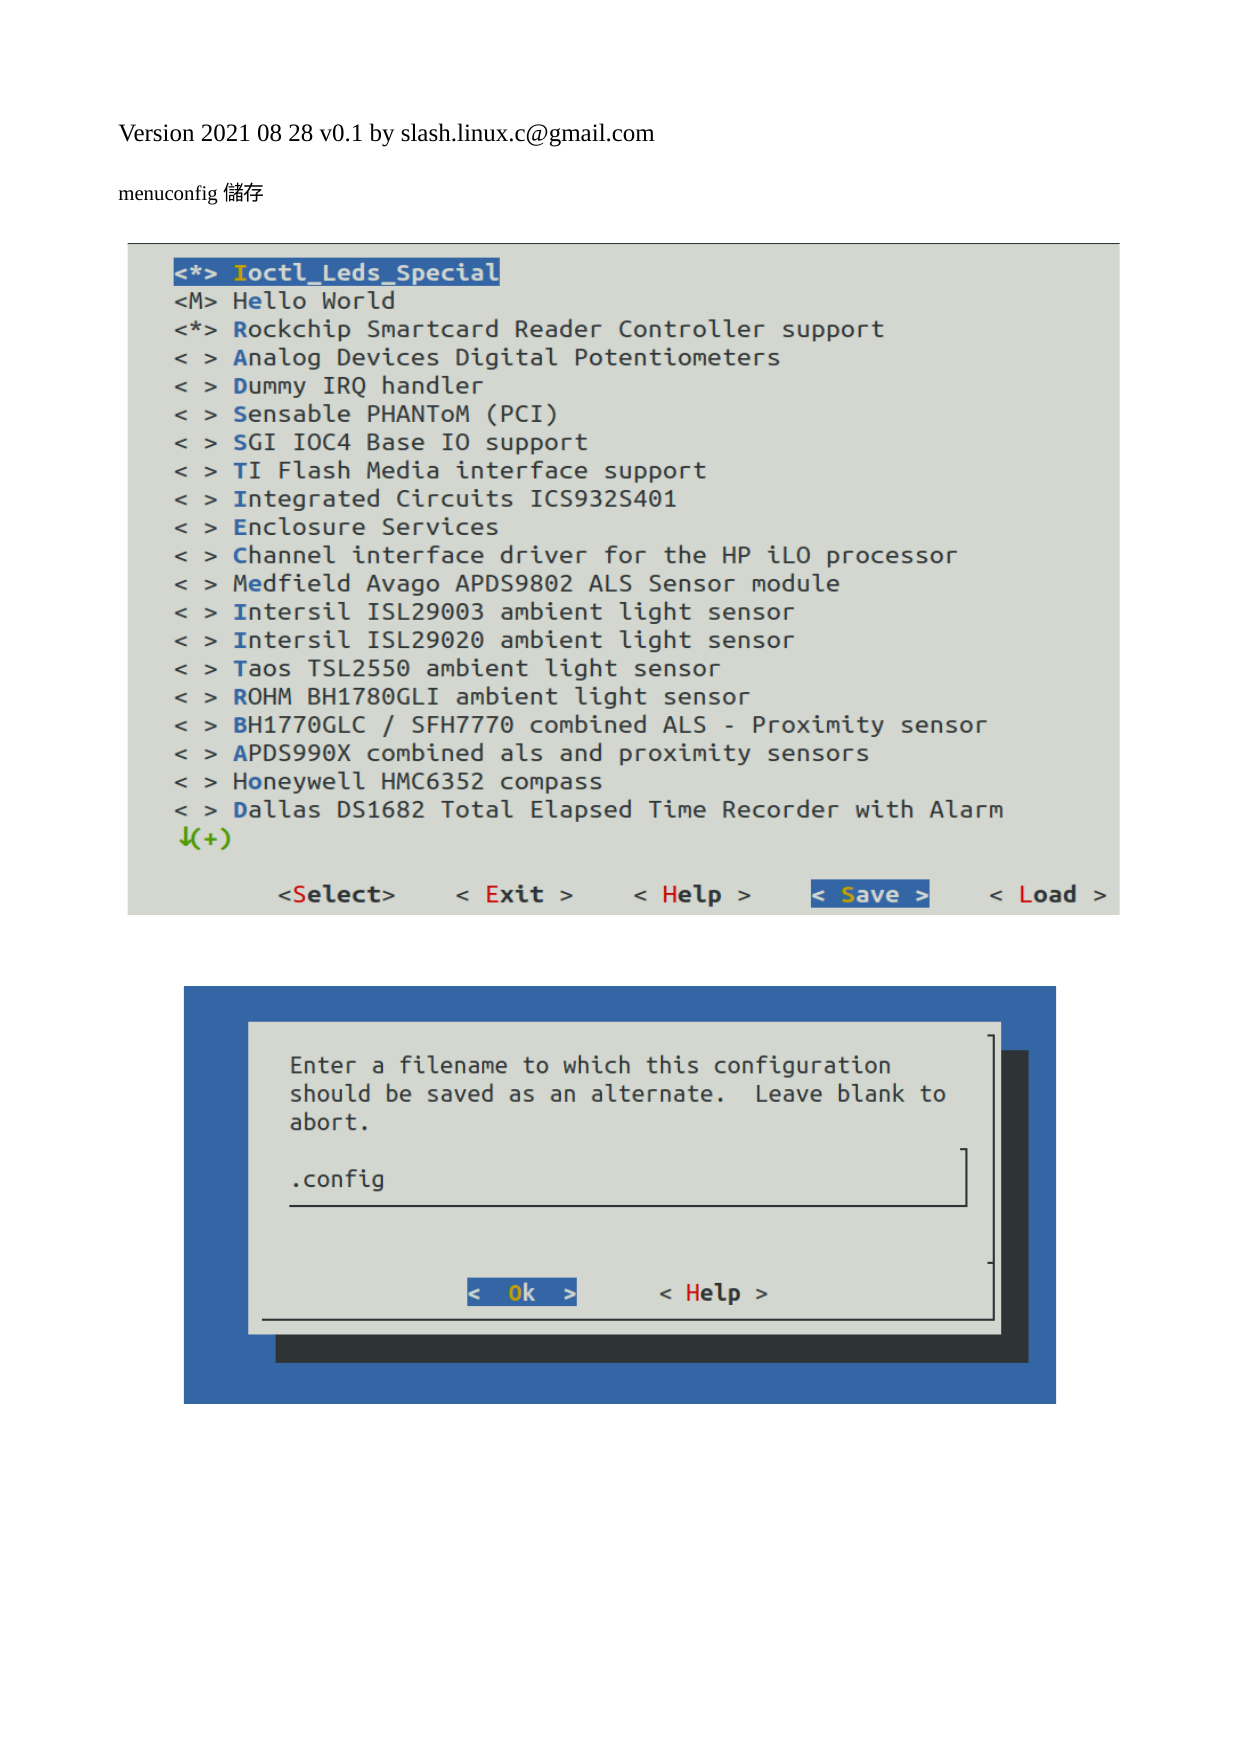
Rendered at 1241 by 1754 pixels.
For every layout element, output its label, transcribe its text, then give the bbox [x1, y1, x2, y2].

text menuconfig 儲存 [118, 176, 1122, 207]
picture [127, 243, 1120, 915]
picture [183, 986, 1057, 1404]
